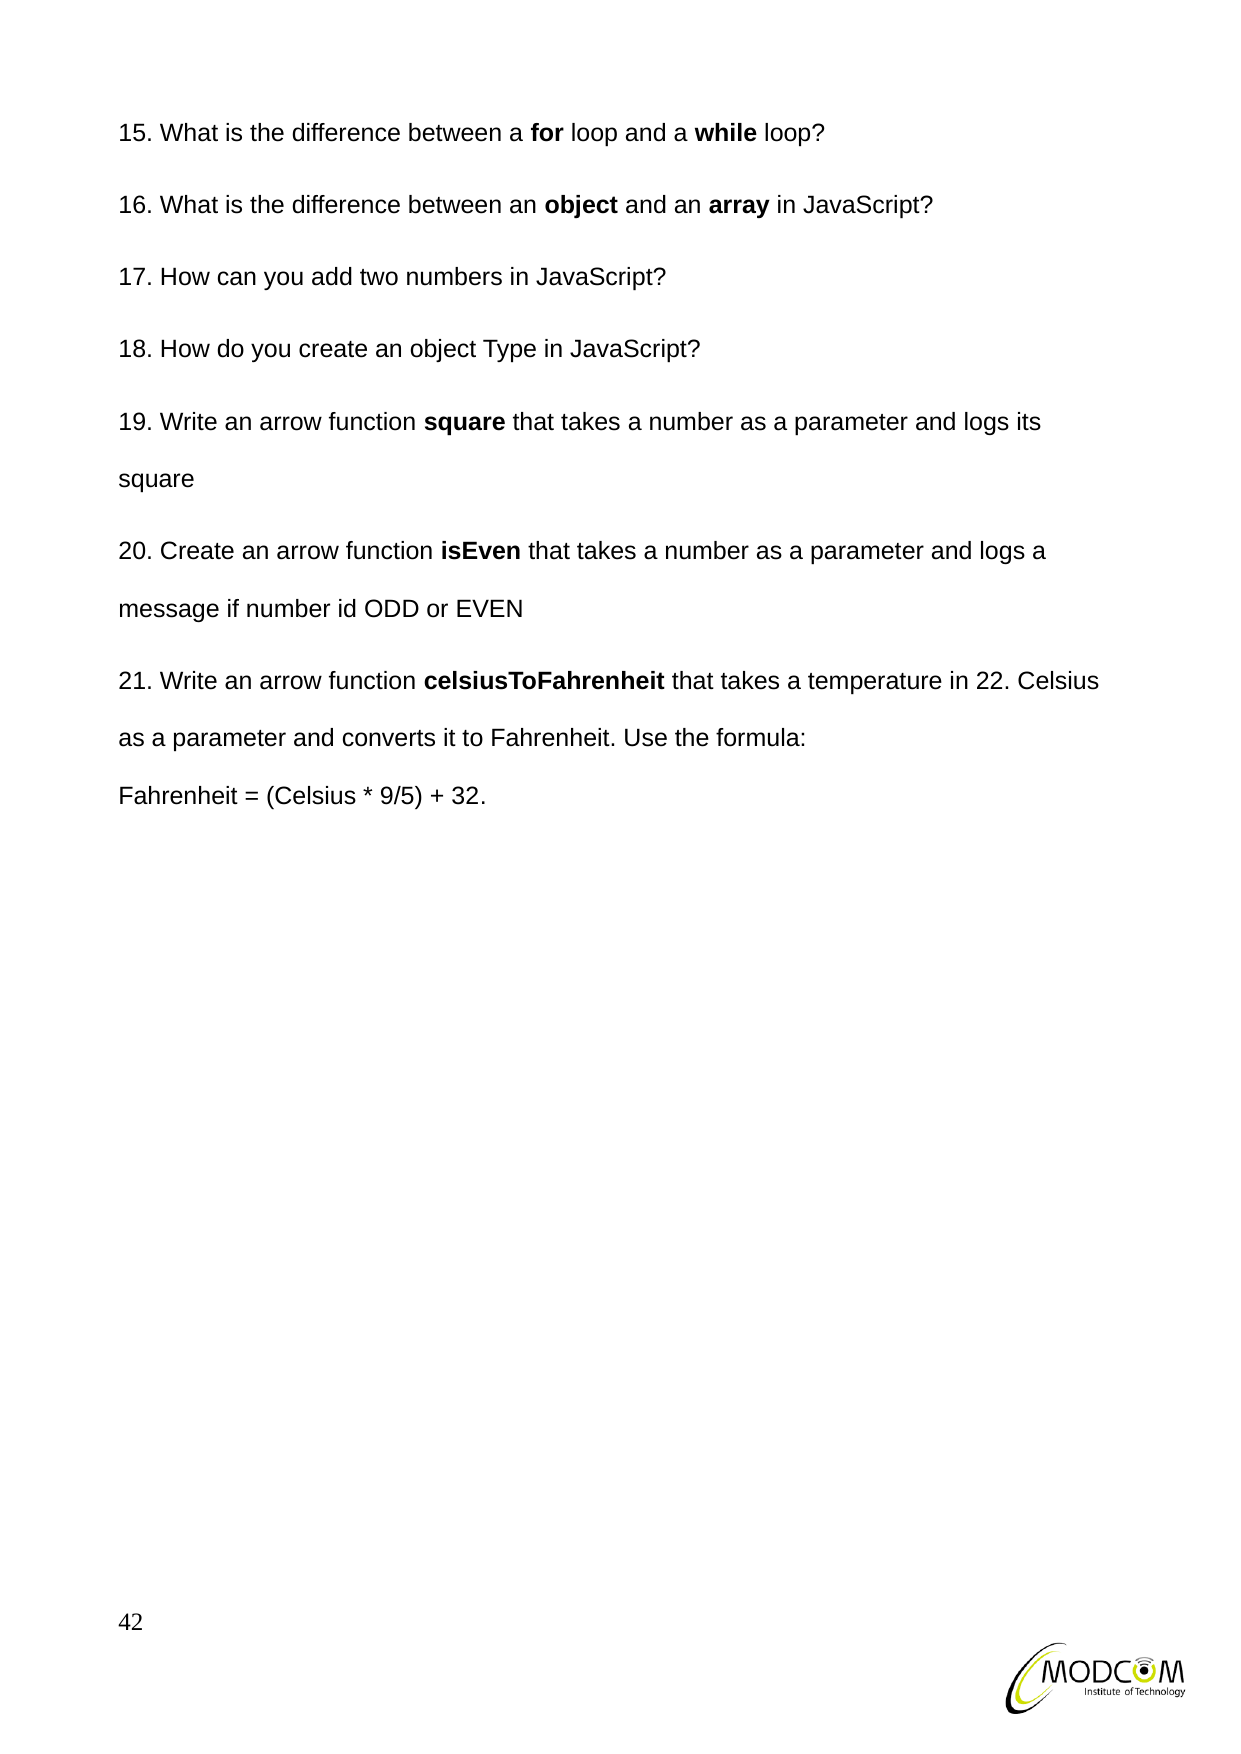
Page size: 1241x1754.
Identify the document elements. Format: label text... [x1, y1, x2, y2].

text 18. How do you create an object Type in JavaScript? [118, 334, 1122, 363]
text 15. What is the difference between a for loop and a while loop? [118, 118, 1122, 147]
text 17. How can you add two numbers in JavaScript? [118, 262, 1122, 291]
text 16. What is the difference between an object and an array in JavaScript? [118, 190, 1122, 219]
text 20. Create an arrow function isEven that takes a number as a parameter and logs a message if number id ODD or EVEN [118, 536, 1122, 622]
picture [997, 1626, 1191, 1718]
text 19. Write an arrow function square that takes a number as a parameter and logs its square [118, 406, 1122, 493]
text 21. Write an arrow function celsiusToFahrenheit that takes a temperature in 22. Celsius as a parameter and converts it to Fahrenheit. Use the formula: Fahrenheit = (Celsius * 9/5) + 32. [118, 666, 1122, 809]
